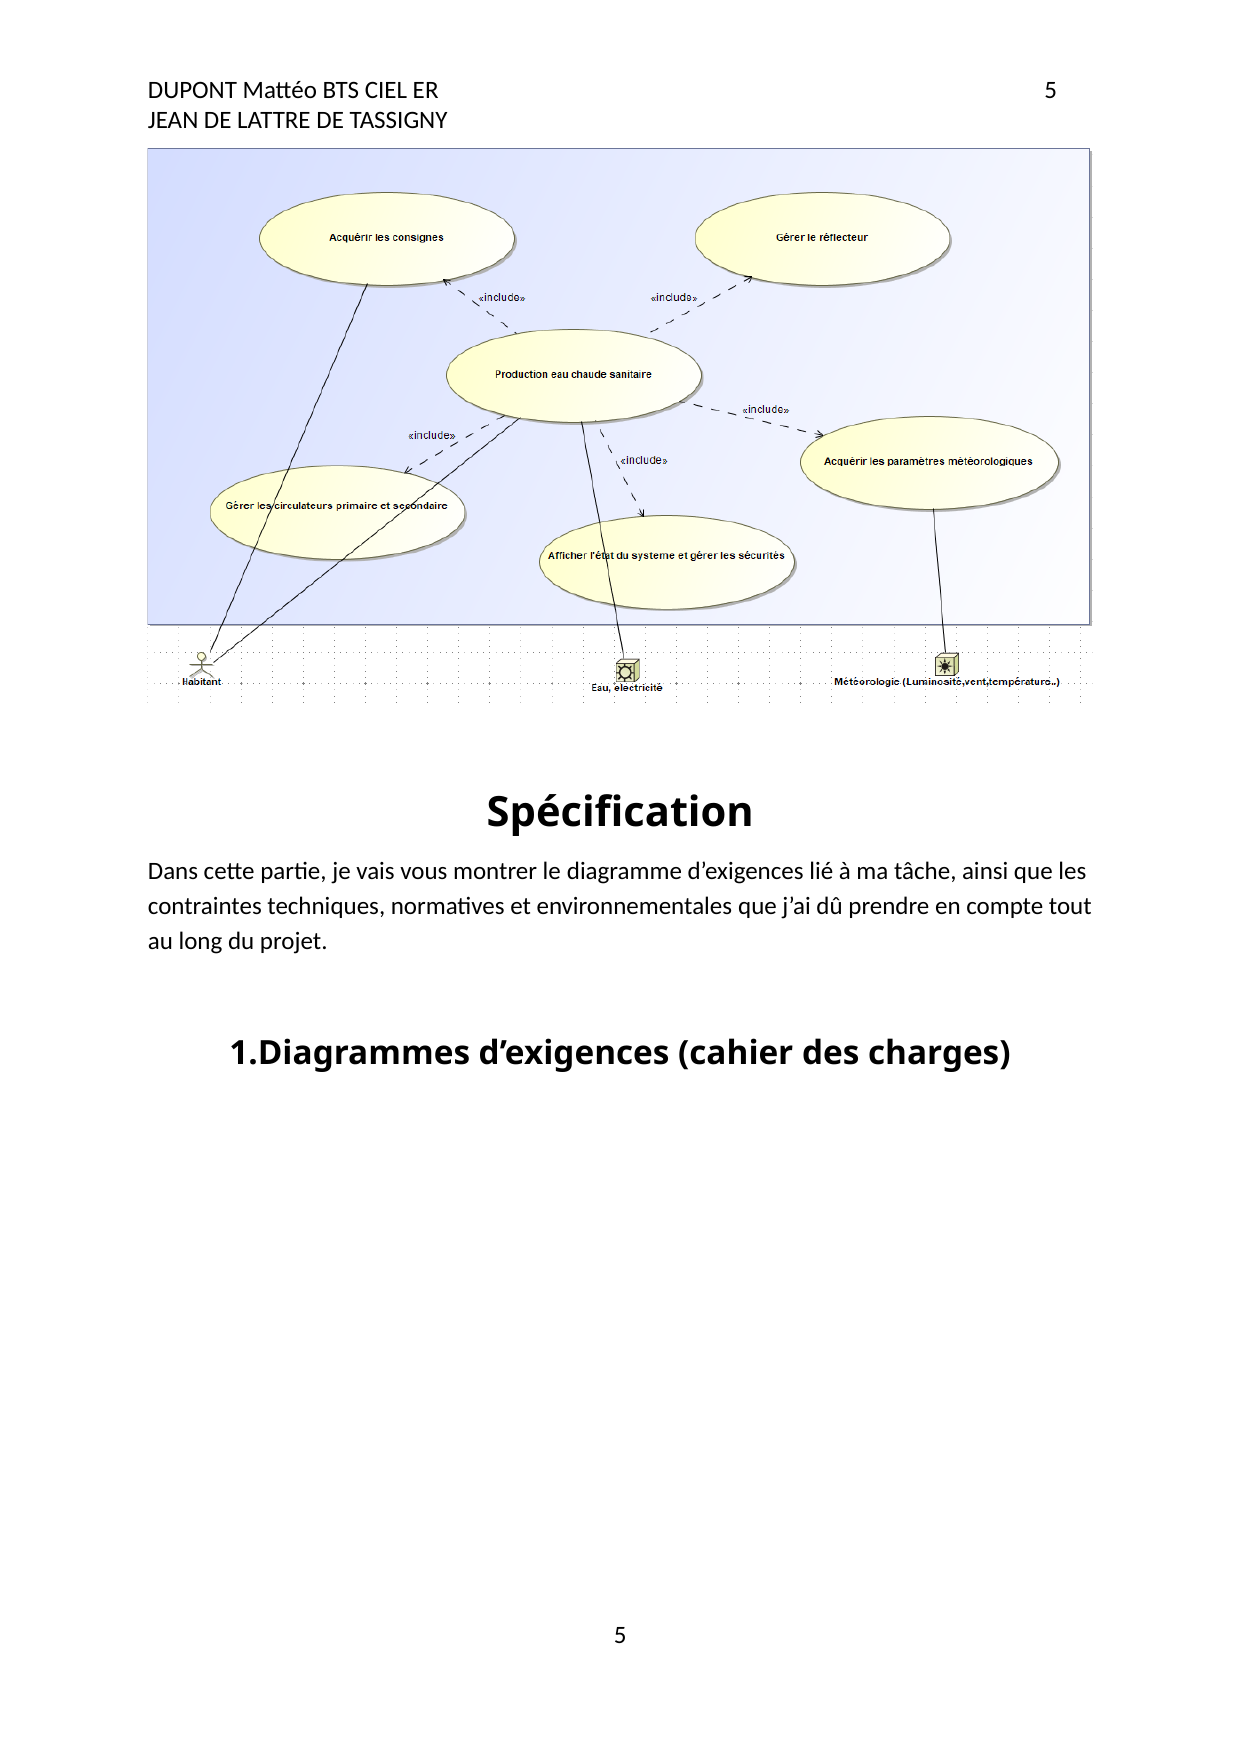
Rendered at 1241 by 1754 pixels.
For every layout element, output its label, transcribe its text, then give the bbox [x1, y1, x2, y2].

subtitle Spécification [148, 782, 1093, 838]
picture [147, 147, 1093, 705]
text Dans cette partie, je vais vous montrer le diagramme d’exigences lié à ma tâche, ainsi que les contraintes techniques, normatives et environnementales que j’ai dû prendre en compte tout au long du projet. [148, 855, 1093, 956]
subtitle 1.Diagrammes d’exigences (cahier des charges) [148, 1029, 1093, 1074]
